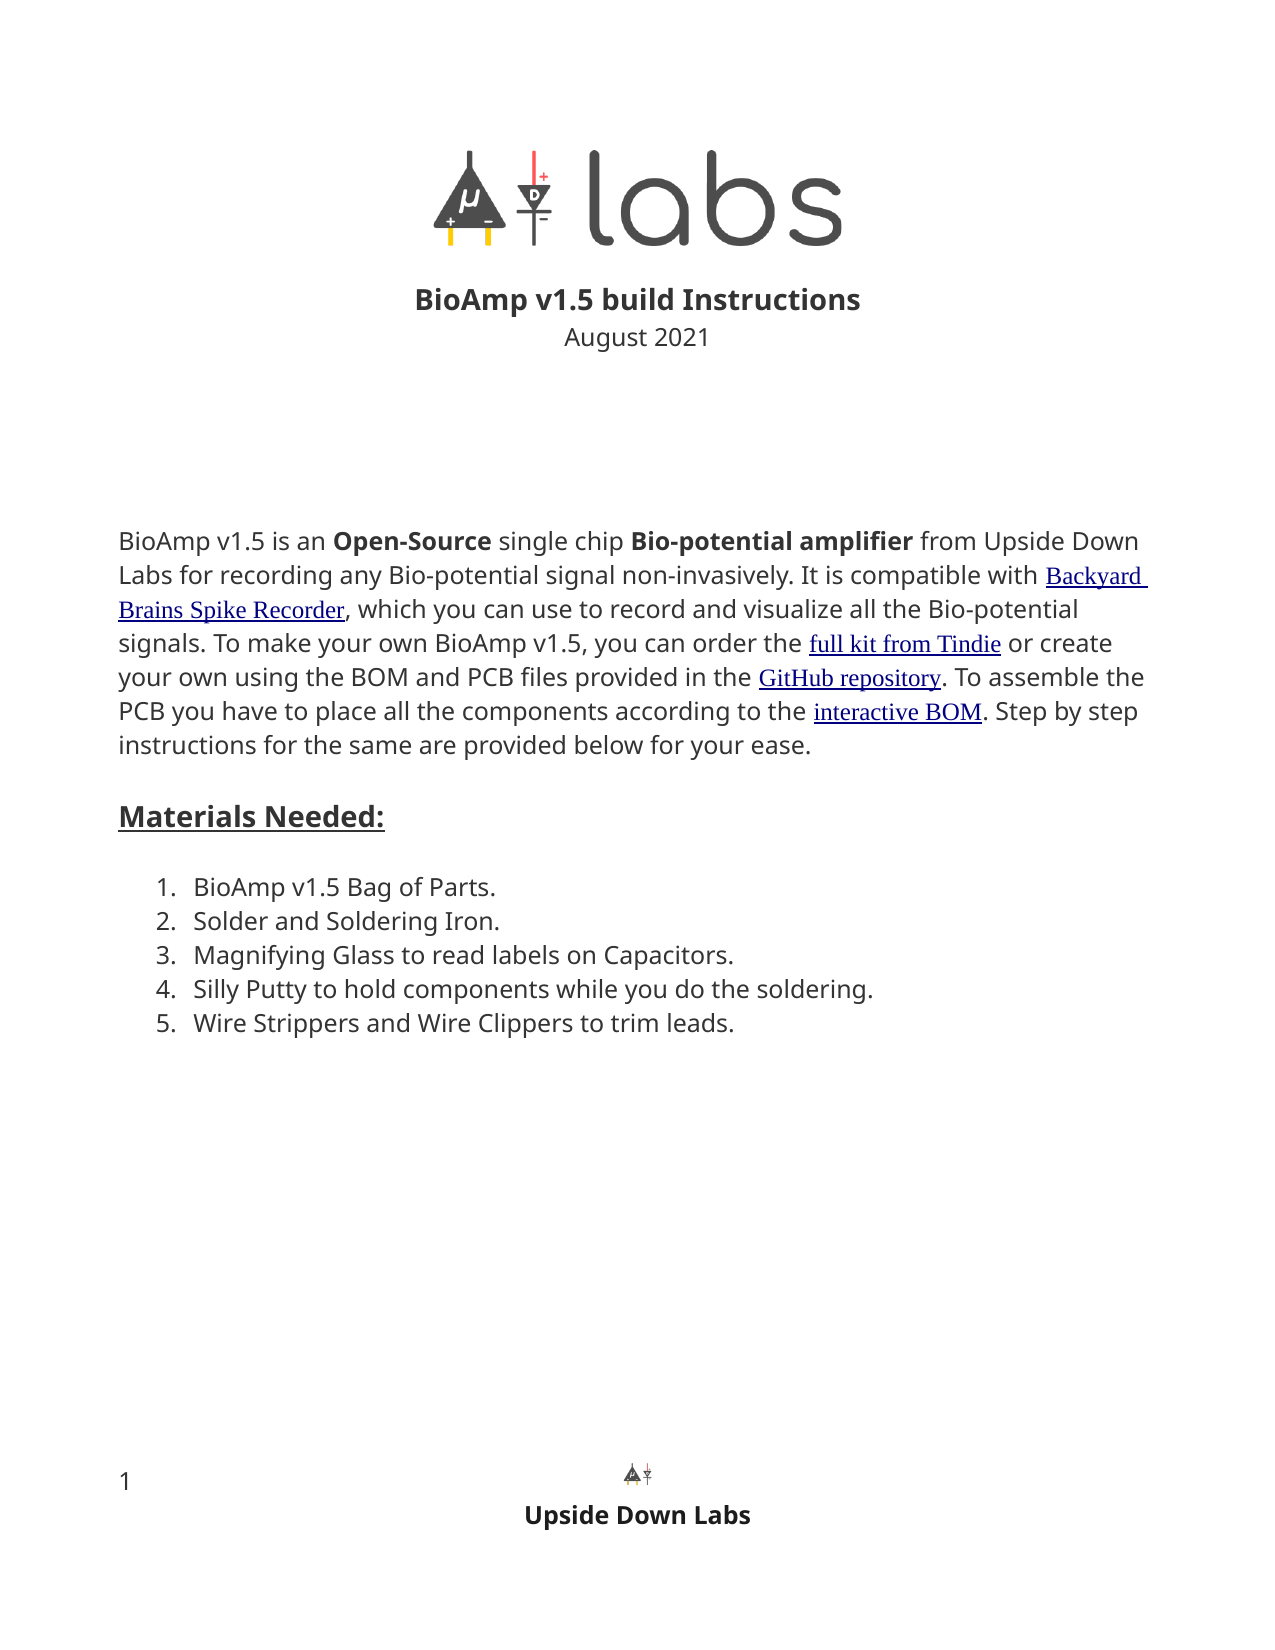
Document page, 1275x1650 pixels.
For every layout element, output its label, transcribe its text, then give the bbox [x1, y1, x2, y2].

text BioAmp v1.5 is an Open-Source single chip Bio-potential amplifier from Upside Down Labs for recording any Bio-potential signal non-invasively. It is compatible with Backyard Brains Spike Recorder, which you can use to record and visualize all the Bio-potential signals. To make your own BioAmp v1.5, you can order the full kit from Tindie or create your own using the BOM and PCB files provided in the GitHub repository. To assemble the PCB you have to place all the components according to the interactive BOM. Step by step instructions for the same are provided below for your ease. [118, 524, 1157, 762]
list Wire Strippers and Wire Clippers to trim leads. [156, 1006, 1157, 1040]
text Materials Needed: [118, 796, 1157, 836]
list BioAmp v1.5 Bag of Parts. [156, 870, 1157, 904]
picture [433, 150, 842, 246]
text August 2021 [118, 319, 1157, 353]
list Solder and Soldering Iron. [156, 904, 1157, 938]
list Silly Putty to hold components while you do the soldering. [156, 972, 1157, 1006]
list Magnifying Glass to read labels on Capacitors. [156, 938, 1157, 972]
picture [620, 1457, 655, 1491]
text BioAmp v1.5 build Instructions [118, 279, 1157, 319]
